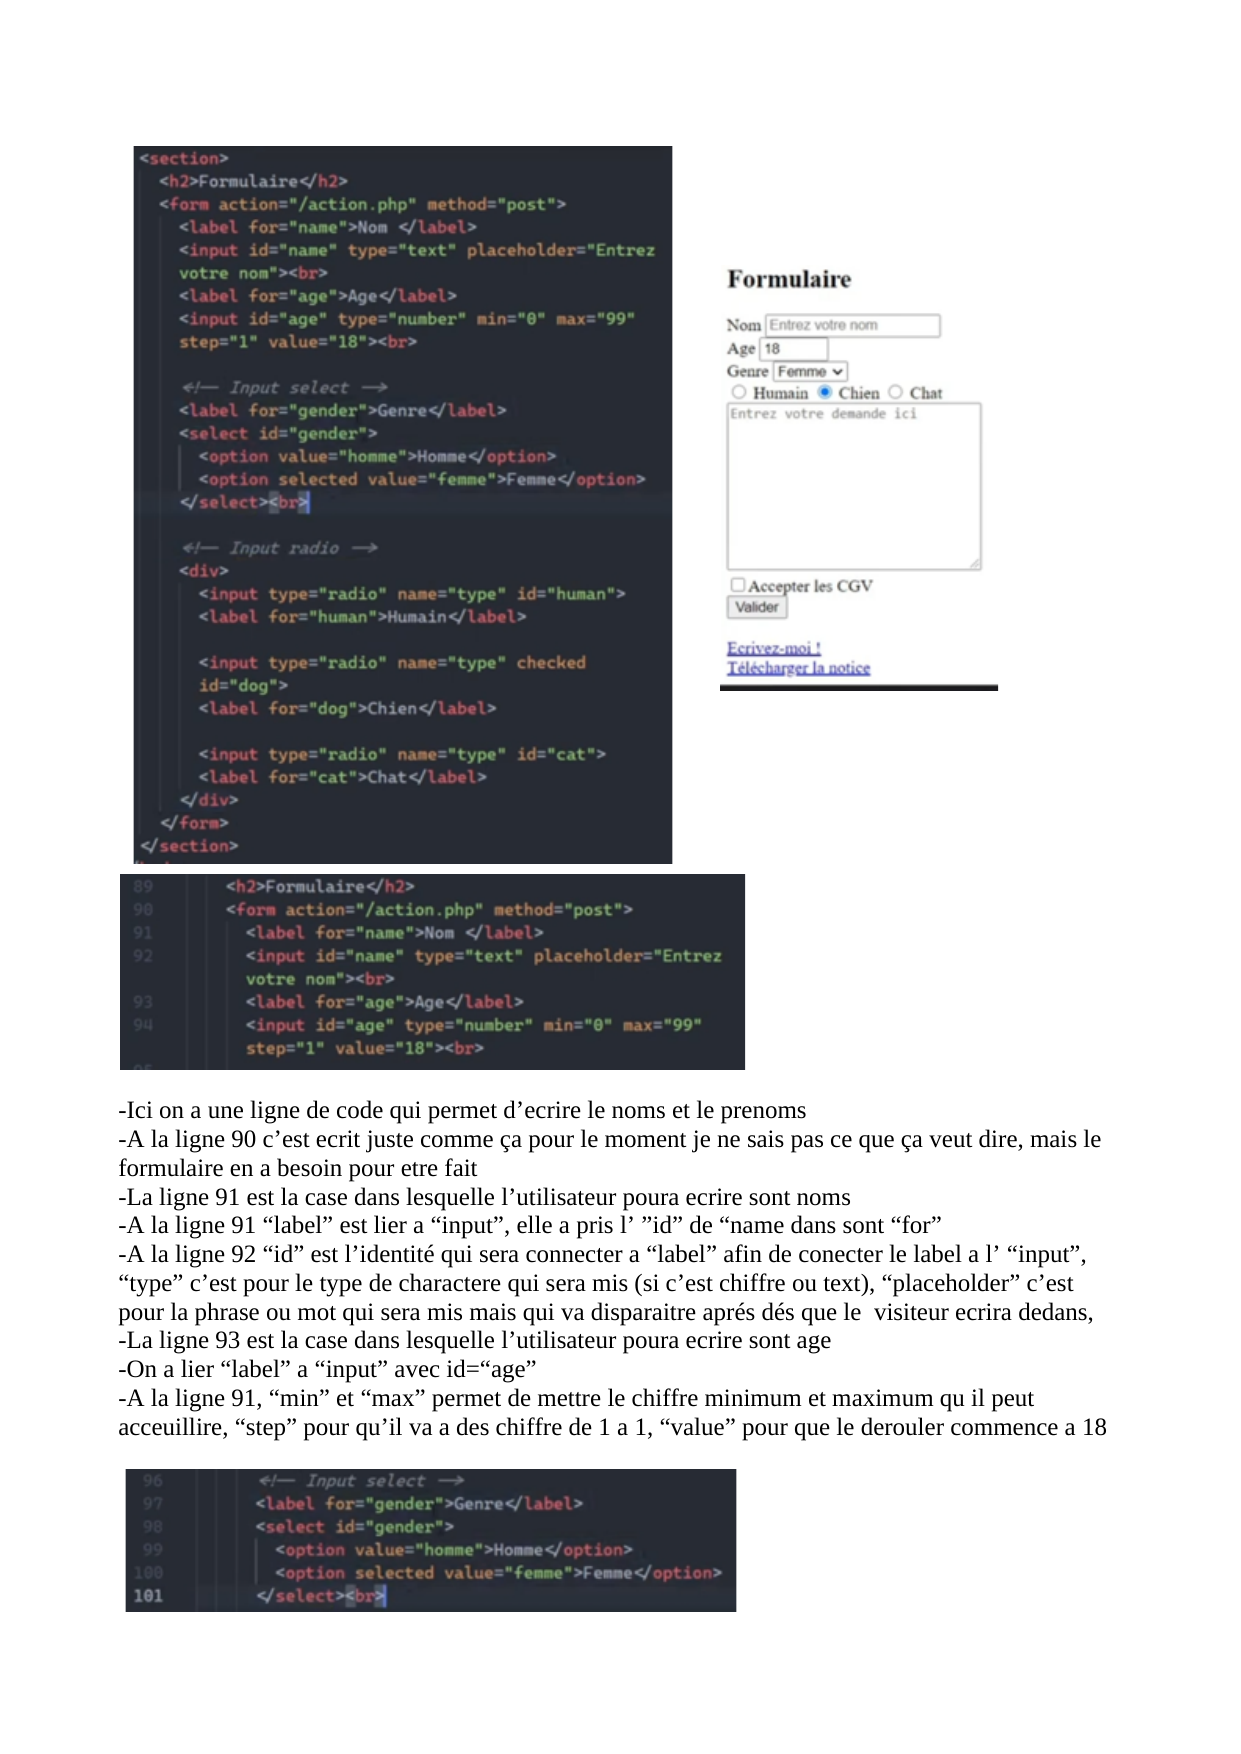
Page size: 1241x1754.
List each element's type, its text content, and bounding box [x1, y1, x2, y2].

text -A la ligne 91, “min” et “max” permet de mettre le chiffre minimum et maximum qu il peut acceuillire, “step” pour qu’il va a des chiffre de 1 a 1, “value” pour que le derouler commence a 18 [118, 1383, 1122, 1441]
text -La ligne 93 est la case dans lesquelle l’utilisateur poura ecrire sont age [118, 1326, 1122, 1354]
text -La ligne 91 est la case dans lesquelle l’utilisateur poura ecrire sont noms [118, 1182, 1122, 1211]
picture [120, 874, 745, 1070]
text -A la ligne 90 c’est ecrit juste comme ça pour le moment je ne sais pas ce que ça veut dire, mais le formulaire en a besoin pour etre fait [118, 1124, 1122, 1182]
picture [125, 1469, 737, 1612]
text -Ici on a une ligne de code qui permet d’ecrire le noms et le prenoms [118, 1096, 1122, 1124]
text -A la ligne 91 “label” est lier a “input”, elle a pris l’ ”id” de “name dans sont “for” [118, 1211, 1122, 1239]
text -On a lier “label” a “input” avec id=“age” [118, 1354, 1122, 1383]
text -A la ligne 92 “id” est l’identité qui sera connecter a “label” afin de conecter le label a l’ “input”, “type” c’est pour le type de charactere qui sera mis (si c’est chiffre ou text), “placeholder” c’est pour la phrase ou mot qui sera mis mais qui va disparaitre aprés dés que le visiteur ecrira dedans, [118, 1239, 1122, 1326]
picture [133, 146, 673, 864]
picture [720, 265, 999, 691]
